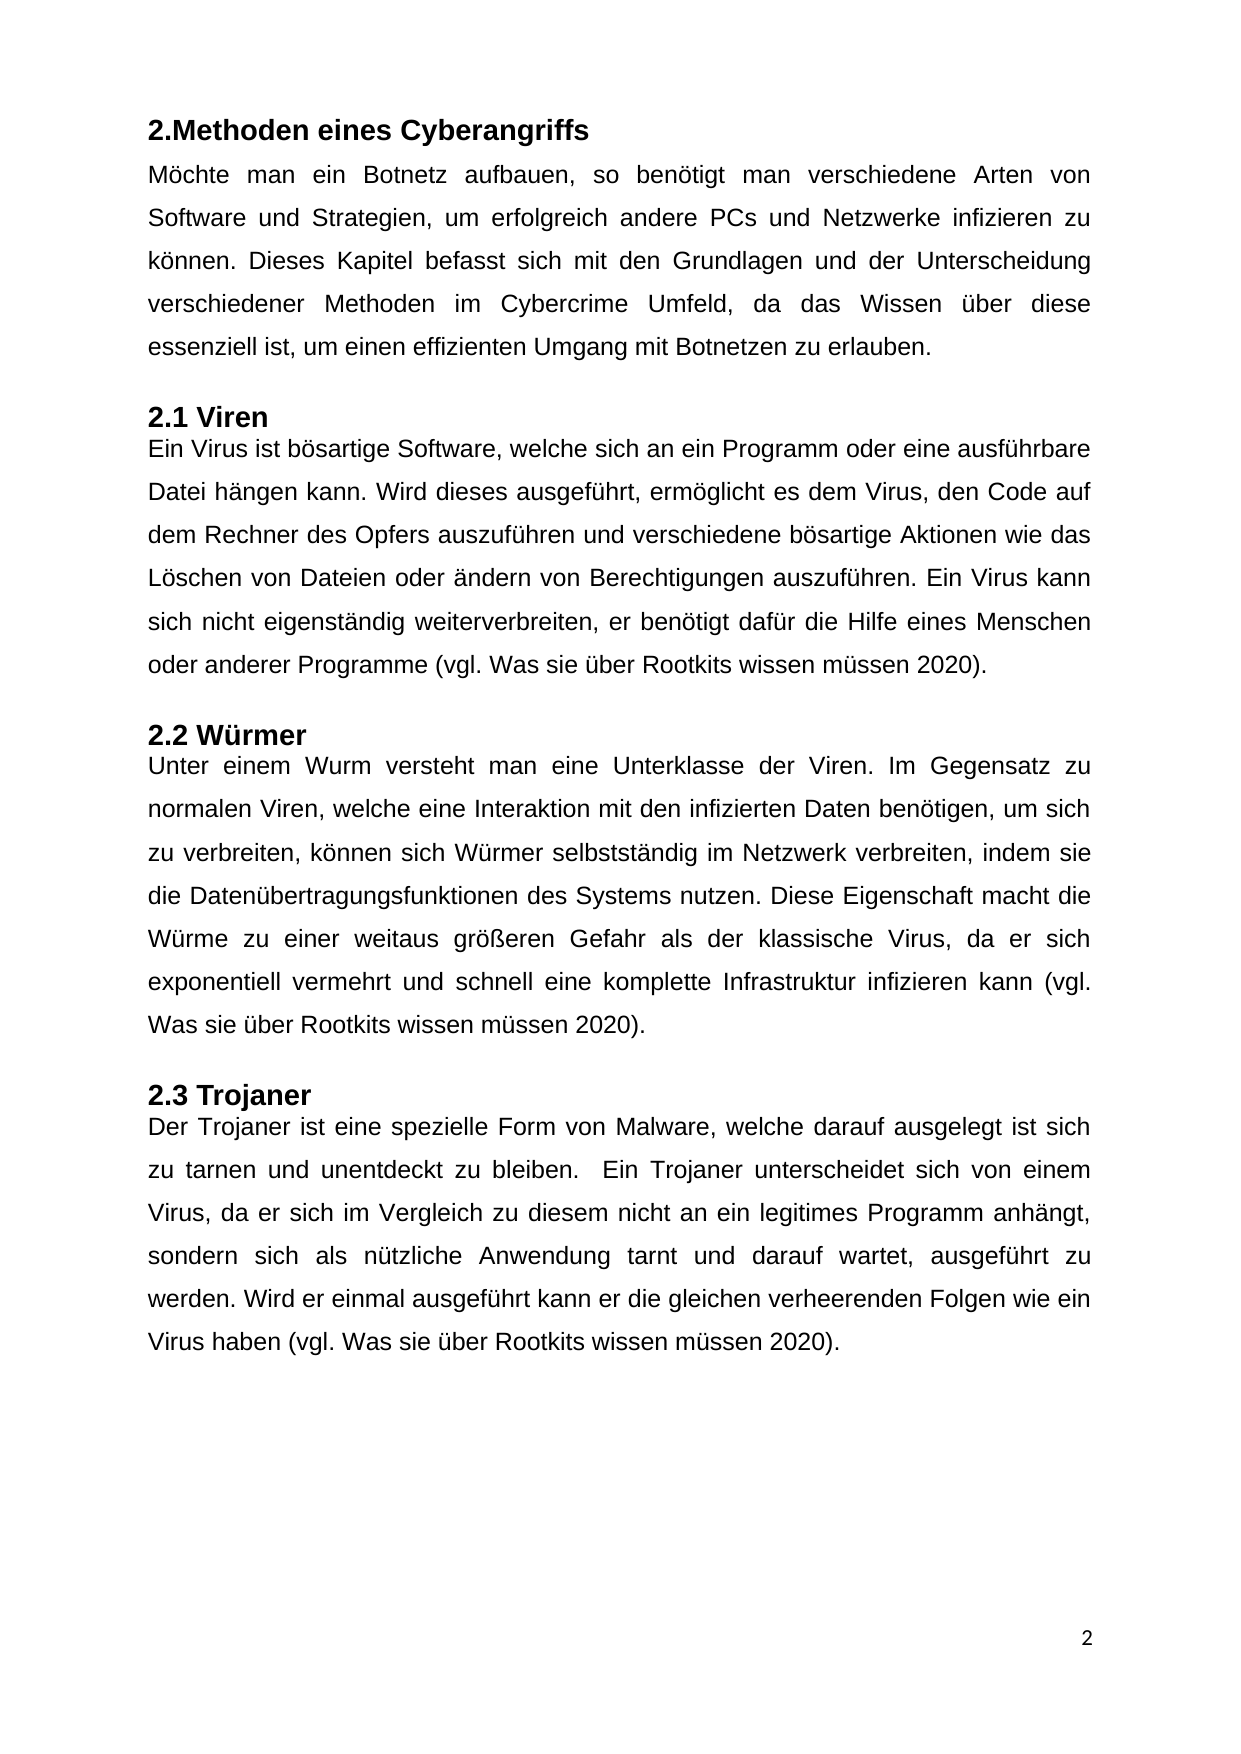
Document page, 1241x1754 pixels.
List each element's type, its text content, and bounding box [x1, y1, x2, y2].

subtitle 2.2 Würmer [148, 718, 1093, 751]
text Der Trojaner ist eine spezielle Form von Malware, welche darauf ausgelegt ist sich zu tarnen und unentdeckt zu bleiben. Ein Trojaner unterscheidet sich von einem Virus, da er sich im Vergleich zu diesem nicht an ein legitimes Programm anhängt, sondern sich als nützliche Anwendung tarnt und darauf wartet, ausgeführt zu werden. Wird er einmal ausgeführt kann er die gleichen verheerenden Folgen wie ein Virus haben (vgl. Was sie über Rootkits wissen müssen 2020). [148, 1112, 1093, 1356]
subtitle 2.3 Trojaner [148, 1078, 1093, 1112]
text Möchte man ein Botnetz aufbauen, so benötigt man verschiedene Arten von Software und Strategien, um erfolgreich andere PCs und Netzwerke infizieren zu können. Dieses Kapitel befasst sich mit den Grundlagen und der Unterscheidung verschiedener Methoden im Cybercrime Umfeld, da das Wissen über diese essenziell ist, um einen effizienten Umgang mit Botnetzen zu erlauben. [148, 160, 1093, 361]
text Unter einem Wurm versteht man eine Unterklasse der Viren. Im Gegensatz zu normalen Viren, welche eine Interaktion mit den infizierten Daten benötigen, um sich zu verbreiten, können sich Würmer selbstständig im Netzwerk verbreiten, indem sie die Datenübertragungsfunktionen des Systems nutzen. Diese Eigenschaft macht die Würme zu einer weitaus größeren Gefahr als der klassische Virus, da er sich exponentiell vermehrt und schnell eine komplette Infrastruktur infizieren kann (vgl. Was sie über Rootkits wissen müssen 2020). [148, 751, 1093, 1039]
subtitle 2.1 Viren [148, 400, 1093, 434]
subtitle 2.Methoden eines Cyberangriffs [148, 112, 1093, 146]
text Ein Virus ist bösartige Software, welche sich an ein Programm oder eine ausführbare Datei hängen kann. Wird dieses ausgeführt, ermöglicht es dem Virus, den Code auf dem Rechner des Opfers auszuführen und verschiedene bösartige Aktionen wie das Löschen von Dateien oder ändern von Berechtigungen auszuführen. Ein Virus kann sich nicht eigenständig weiterverbreiten, er benötigt dafür die Hilfe eines Menschen oder anderer Programme (vgl. Was sie über Rootkits wissen müssen 2020). [148, 434, 1093, 678]
